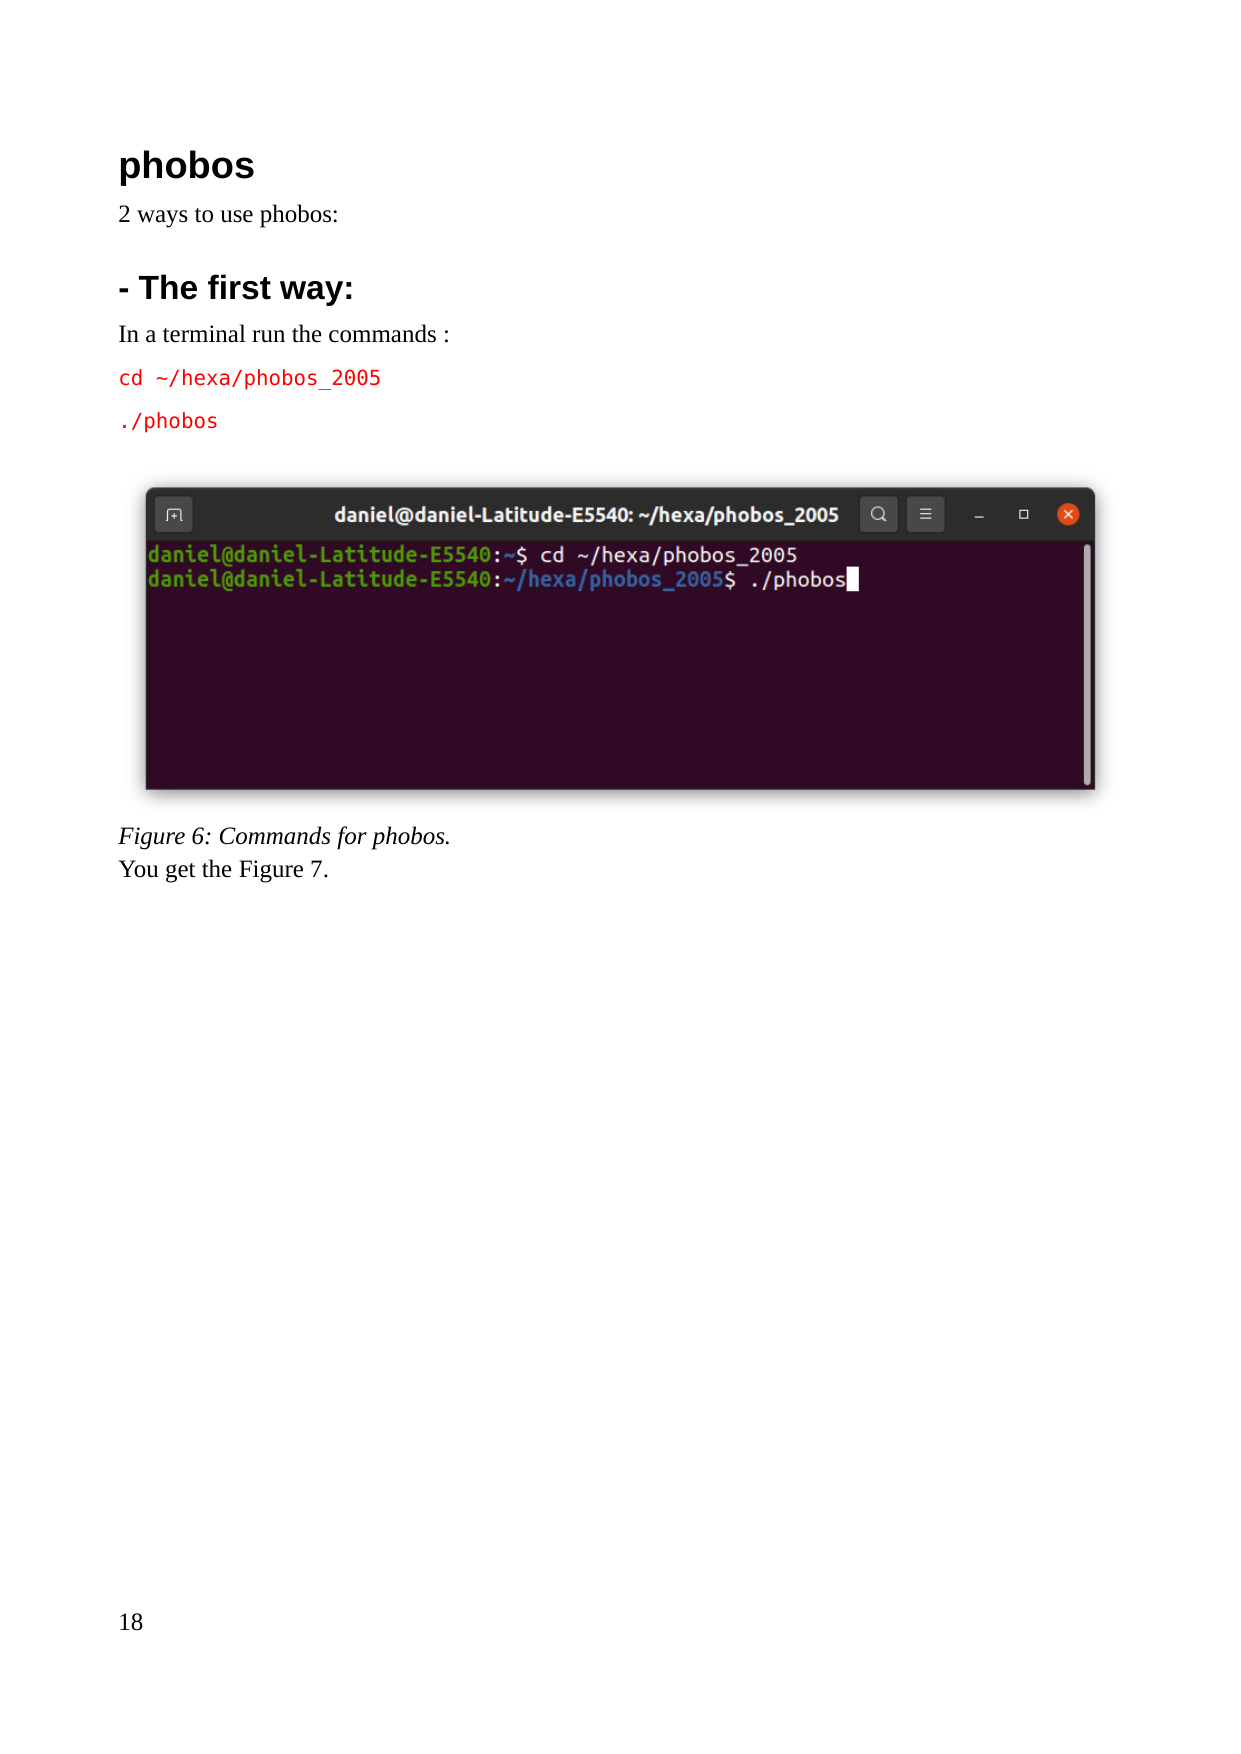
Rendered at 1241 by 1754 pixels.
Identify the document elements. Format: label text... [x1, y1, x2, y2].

text 2 ways to use phobos: [118, 199, 1122, 228]
text Figure 6: Commands for phobos. [118, 821, 1122, 850]
subtitle - The first way: [118, 268, 1122, 306]
text You get the Figure 7. [118, 850, 1122, 883]
text [118, 451, 1122, 463]
text In a terminal run the commands : [118, 319, 1122, 348]
text ./phobos [118, 409, 1122, 433]
text cd ~/hexa/phobos_2005 [118, 366, 1122, 391]
subtitle phobos [118, 143, 1122, 187]
picture [118, 463, 1123, 821]
